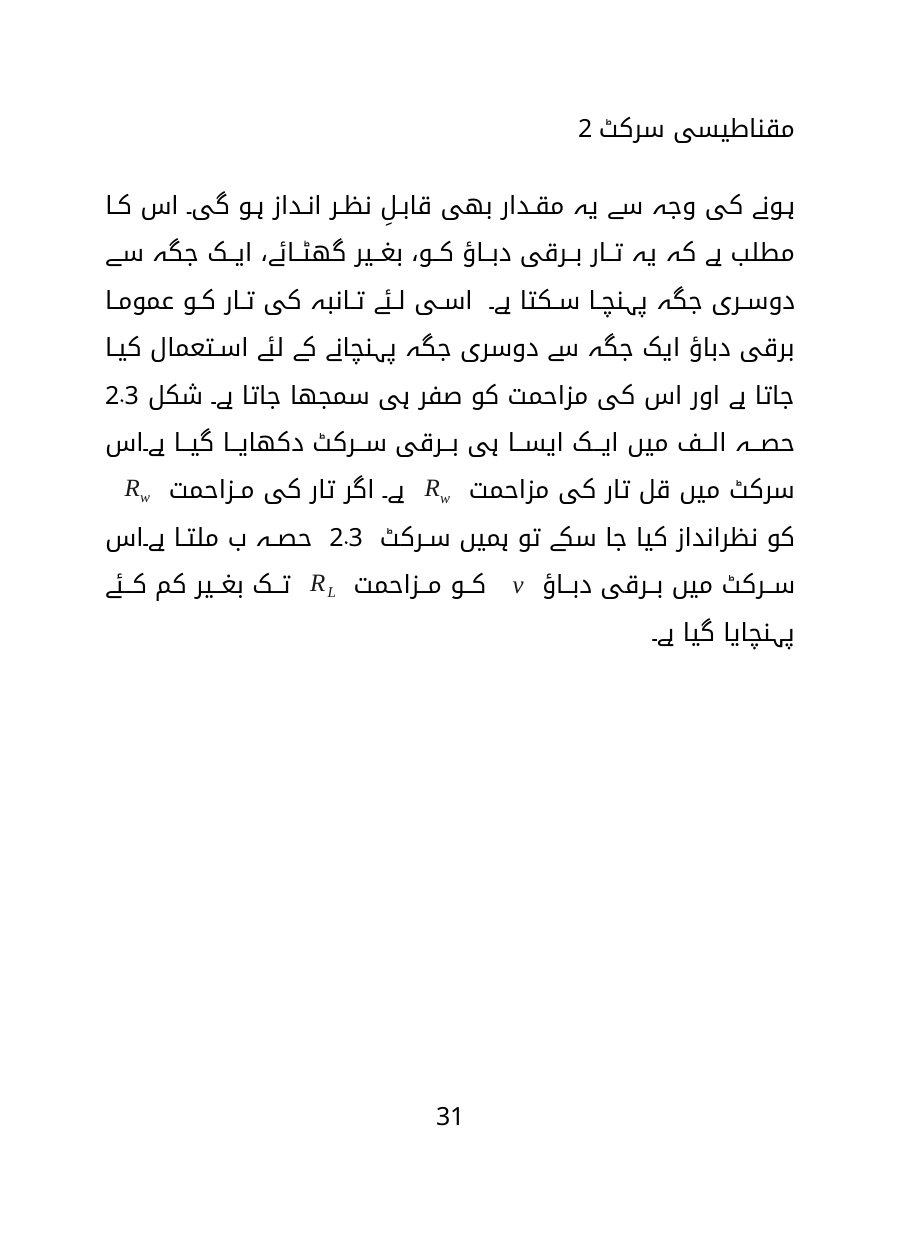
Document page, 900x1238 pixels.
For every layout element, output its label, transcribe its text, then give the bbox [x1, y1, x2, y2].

text برقی سرکٹ میں برقی دباؤ کی وجہ سے سرکٹ میں برقی رو پیدا ہوتا ہے۔ تانبہ کی موصلیت ہے جہاں موصلیت کی اکائی ہے۔لہٰذا تانبہ کی بنی تار کی برقی مزاحمت قابلِ نظرانداز ہوتی ہے۔اگر ایسی تار میں برقی روکا بہاو ہو، تو اس تار کی مزاحمت میں، اُہم کے قانون کے تحت، برقی دباؤ گھٹے گا اور اس گھٹنے کی مقدارہو گی۔کی قابلِ نظر انداز ہونے کی وجہ سے یہ مقدار بھی قابلِ نظر انداز ہو گی۔ اس کا مطلب ہے کہ یہ تار برقی دباؤ کو، بغیر گھٹائے، ایک جگہ سے دوسری جگہ پہنچا سکتا ہے۔ اسی لئے تانبہ کی تار کو عموما برقی دباؤ ایک جگہ سے دوسری جگہ پہنچانے کے لئے استعمال کیا جاتا ہے اور اس کی مزاحمت کو صفر ہی سمجھا جاتا ہے۔ شکل 2.3 حصہ الف میں ایک ایسا ہی برقی سرکٹ دکھایا گیا ہے۔اس سرکٹ میں قل تار کی مزاحمتہے۔ اگر تار کی مزاحمت کو نظرانداز کیا جا سکے تو ہمیں سرکٹ 2.3 حصہ ب ملتا ہے۔اس سرکٹ میں برقی دباؤ کو مزاحمتتک بغیر کم کئے پہنچایا گیا ہے۔ [105, 182, 795, 656]
